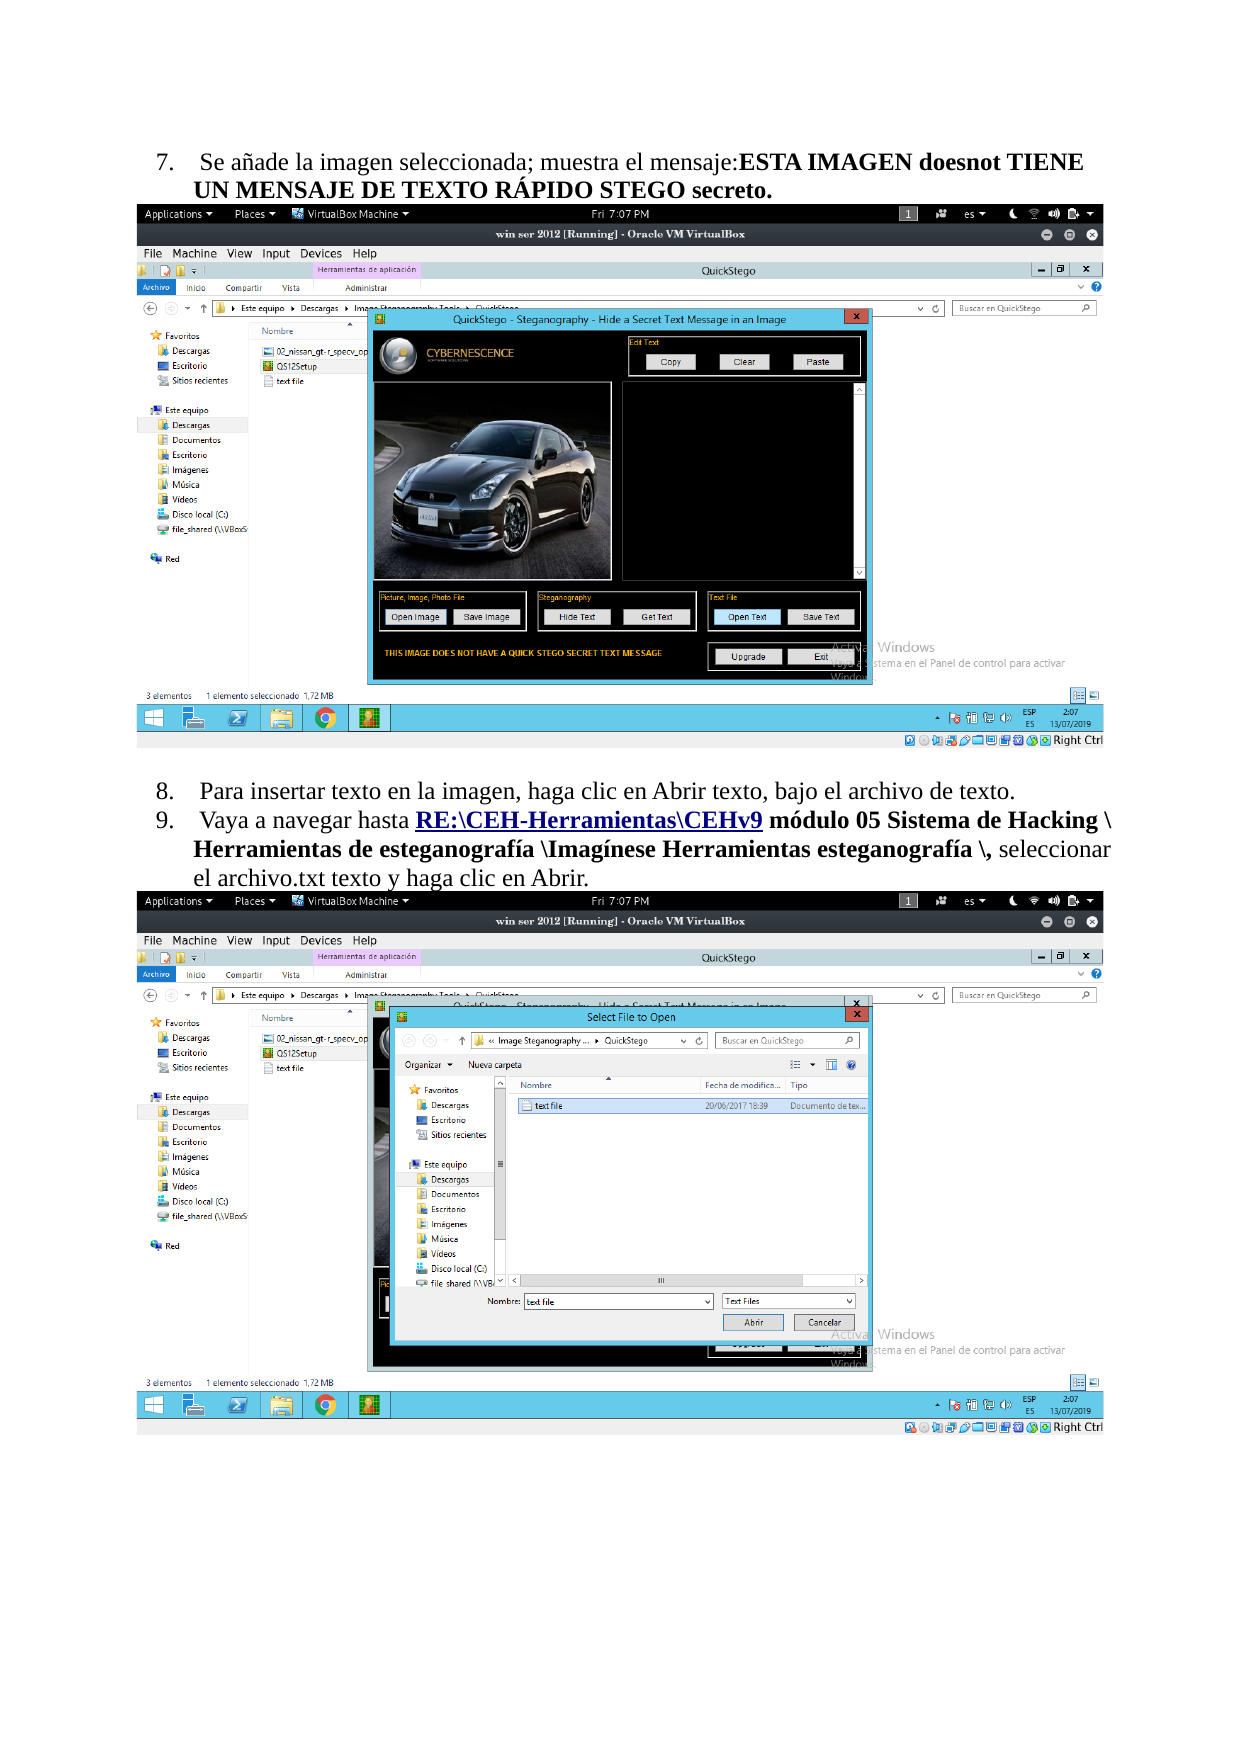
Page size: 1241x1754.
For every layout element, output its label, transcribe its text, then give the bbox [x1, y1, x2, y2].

list Vaya a navegar hasta RE:\CEH-Herramientas\CEHv9 módulo 05 Sistema de Hacking \Herramientas de esteganografía \Imagínese Herramientas esteganografía \, seleccionar el archivo.txt texto y haga clic en Abrir. [156, 805, 1122, 891]
picture [136, 891, 1104, 1435]
list Para insertar texto en la imagen, haga clic en Abrir texto, bajo el archivo de texto. [156, 776, 1122, 805]
picture [136, 204, 1104, 748]
list Se añade la imagen seleccionada; muestra el mensaje:ESTA IMAGEN doesnot TIENE UN MENSAJE DE TEXTO RÁPIDO STEGO secreto. [156, 147, 1122, 204]
